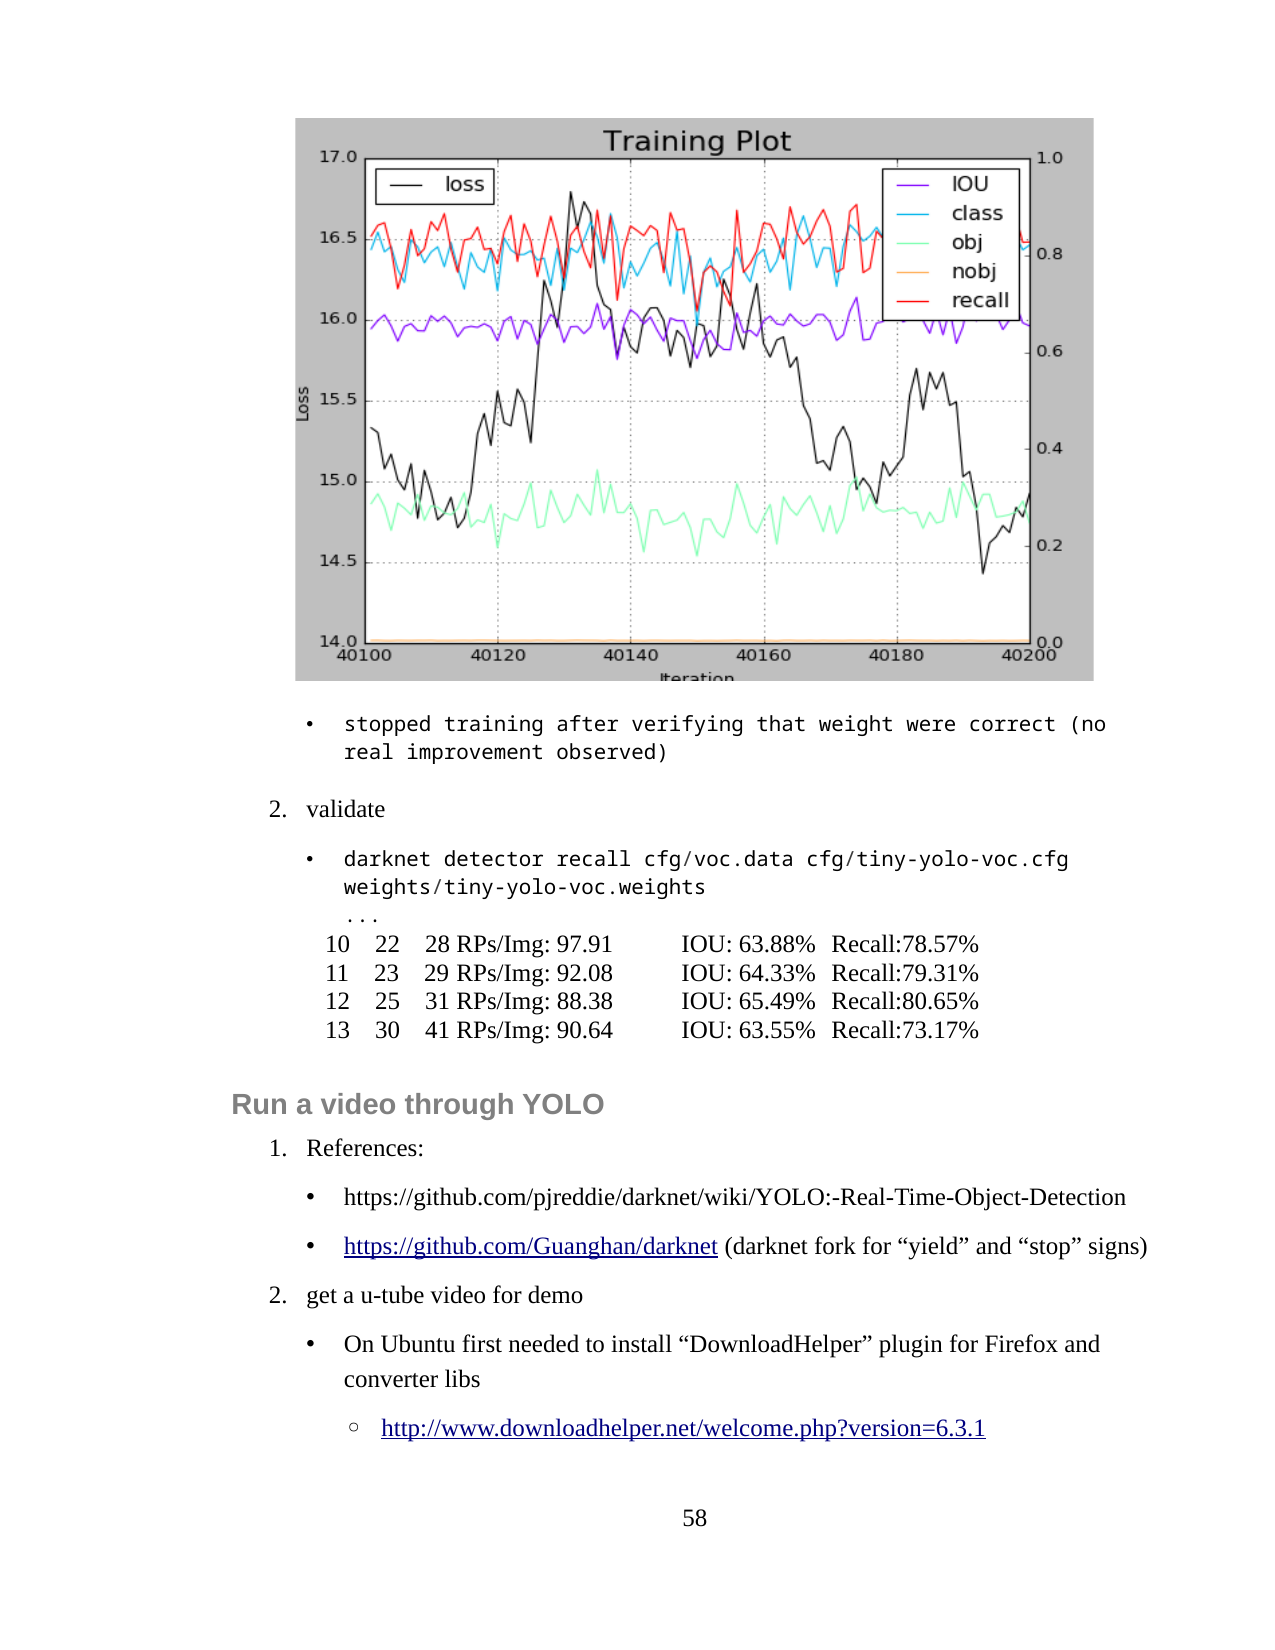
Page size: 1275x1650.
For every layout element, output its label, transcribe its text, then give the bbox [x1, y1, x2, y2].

list http://www.downloadhelper.net/welcome.php?version=6.3.1 [344, 1413, 1158, 1442]
list darknet detector recall cfg/voc.data cfg/tiny-yolo-voc.cfg weights/tiny-yolo-voc.weights [306, 844, 1158, 901]
list ... [306, 901, 1158, 929]
list https://github.com/Guanghan/darknet (darknet fork for “yield” and “stop” signs) [306, 1231, 1158, 1260]
text 12 25 31 RPs/Img: 88.38 IOU: 65.49% Recall:80.65% [306, 986, 1158, 1015]
picture [295, 118, 1094, 681]
list On Ubuntu first needed to install “DownloadHelper” plugin for Firefox and converter libs [306, 1329, 1158, 1393]
subtitle Run a video through YOLO [231, 1087, 1158, 1121]
list References: [269, 1133, 1158, 1162]
list get a u-tube video for demo [269, 1281, 1158, 1309]
list validate [269, 794, 1158, 823]
text 13 30 41 RPs/Img: 90.64 IOU: 63.55% Recall:73.17% [306, 1015, 1158, 1044]
list https://github.com/pjreddie/darknet/wiki/YOLO:-Real-Time-Object-Detection [306, 1182, 1158, 1211]
text 11 23 29 RPs/Img: 92.08 IOU: 64.33% Recall:79.31% [306, 958, 1158, 986]
list stopped training after verifying that weight were correct (no real improvement observed) [306, 709, 1158, 766]
text 10 22 28 RPs/Img: 97.91 IOU: 63.88% Recall:78.57% [306, 929, 1158, 958]
